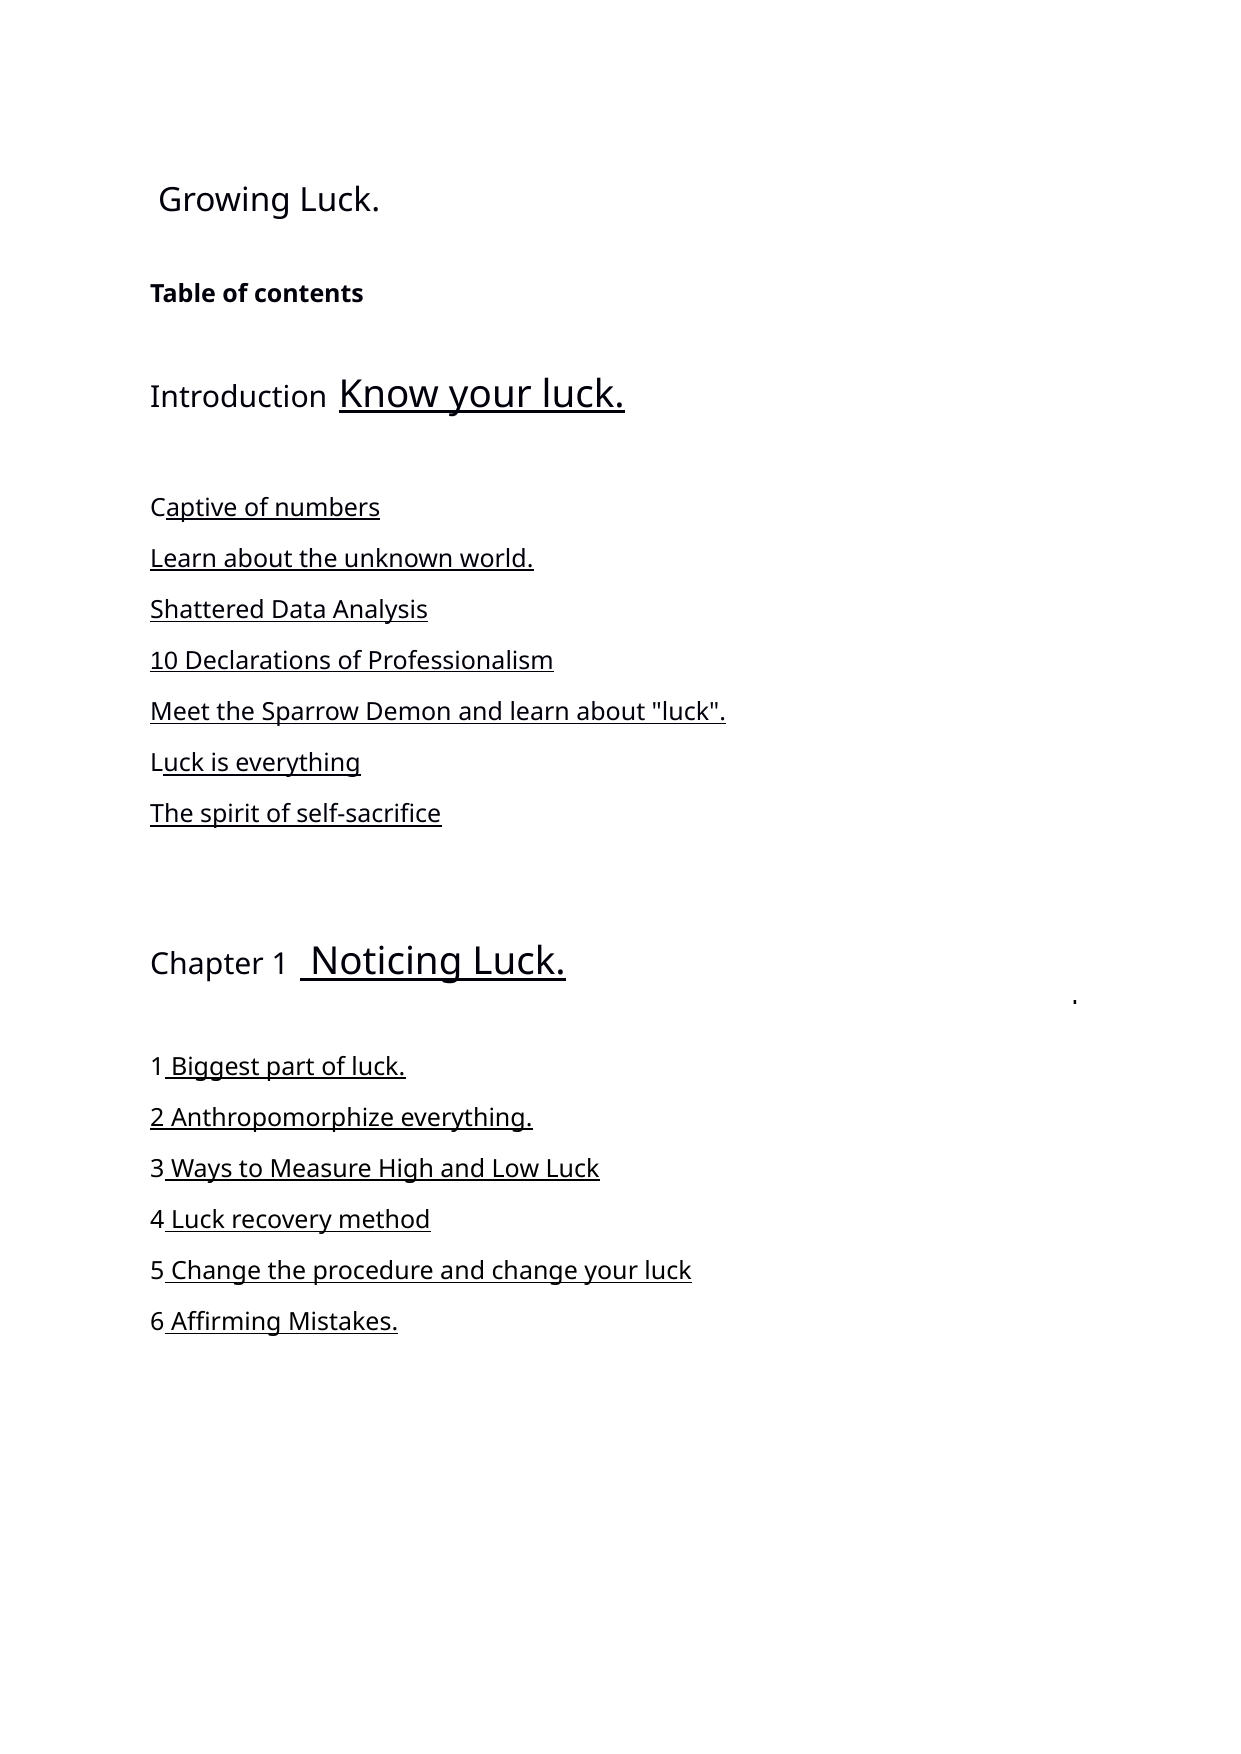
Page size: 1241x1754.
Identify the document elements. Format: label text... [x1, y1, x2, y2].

text Meet the Sparrow Demon and learn about "luck". [150, 694, 1090, 728]
text The spirit of self-sacrifice [150, 796, 1090, 830]
text Introduction Know your luck. [150, 376, 1090, 415]
text Chapter 1 Noticing Luck. [150, 944, 1090, 983]
text Captive of numbers [150, 489, 1090, 524]
text 4 Luck recovery method [150, 1202, 1090, 1236]
text Shattered Data Analysis [150, 592, 1090, 626]
text 10 Declarations of Professionalism [150, 643, 1090, 677]
text Growing Luck. [150, 187, 1090, 218]
text Learn about the unknown world. [150, 541, 1090, 575]
text 5 Change the procedure and change your luck [150, 1253, 1090, 1287]
text 1 Biggest part of luck. [150, 1049, 1090, 1083]
text Table of contents [150, 278, 1090, 309]
text 2 Anthropomorphize everything. [150, 1100, 1090, 1134]
text 3 Ways to Measure High and Low Luck [150, 1151, 1090, 1185]
text 6 Affirming Mistakes. [150, 1304, 1090, 1338]
text Luck is everything [150, 745, 1090, 779]
